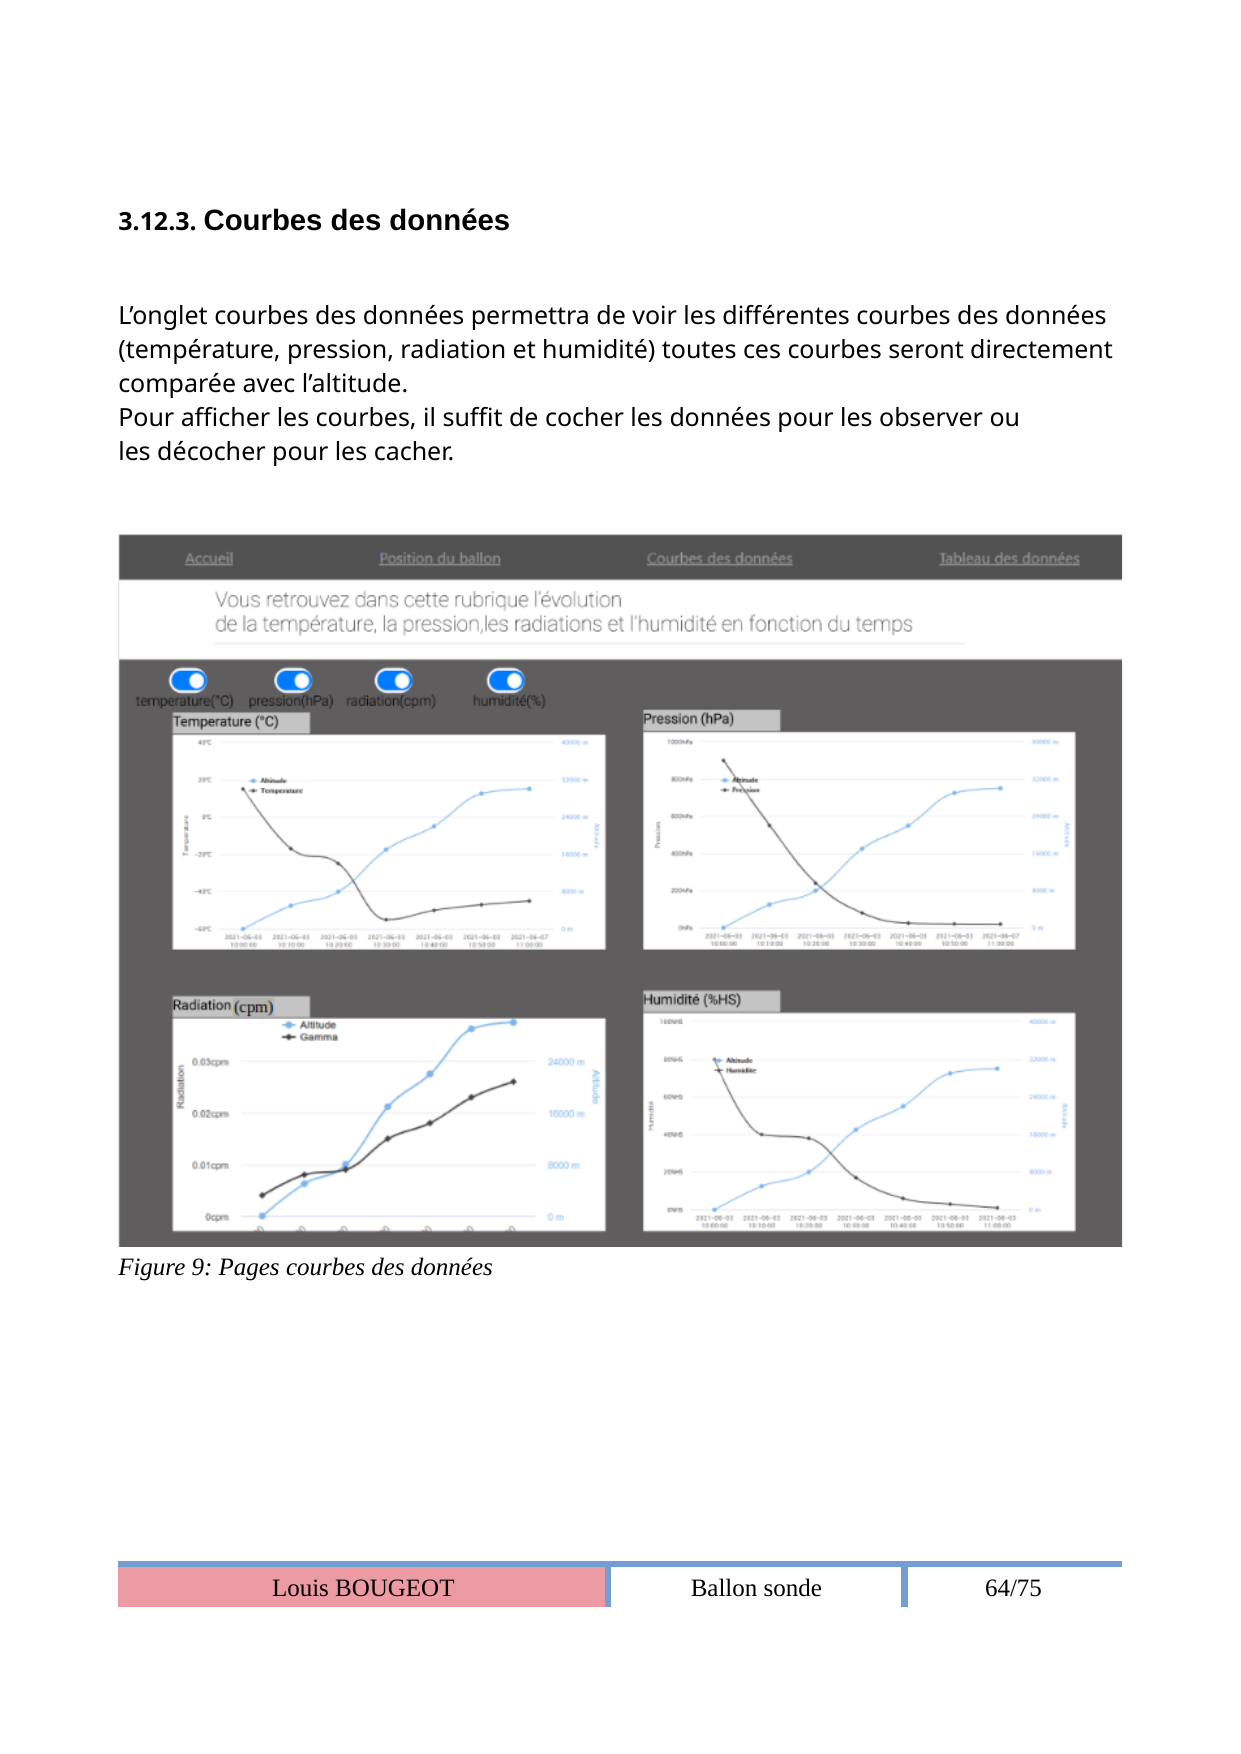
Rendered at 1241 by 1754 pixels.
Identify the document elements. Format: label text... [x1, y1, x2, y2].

text Pour afficher les courbes, il suffit de cocher les données pour les observer ou [118, 400, 1122, 434]
text Figure 9: Pages courbes des données [118, 1247, 1122, 1281]
text les décocher pour les cacher. [118, 434, 1122, 468]
text L’onglet courbes des données permettra de voir les différentes courbes des données (température, pression, radiation et humidité) toutes ces courbes seront directement comparée avec l’altitude. [118, 298, 1122, 400]
picture [118, 534, 1123, 1247]
subtitle Courbes des données [118, 203, 1122, 237]
